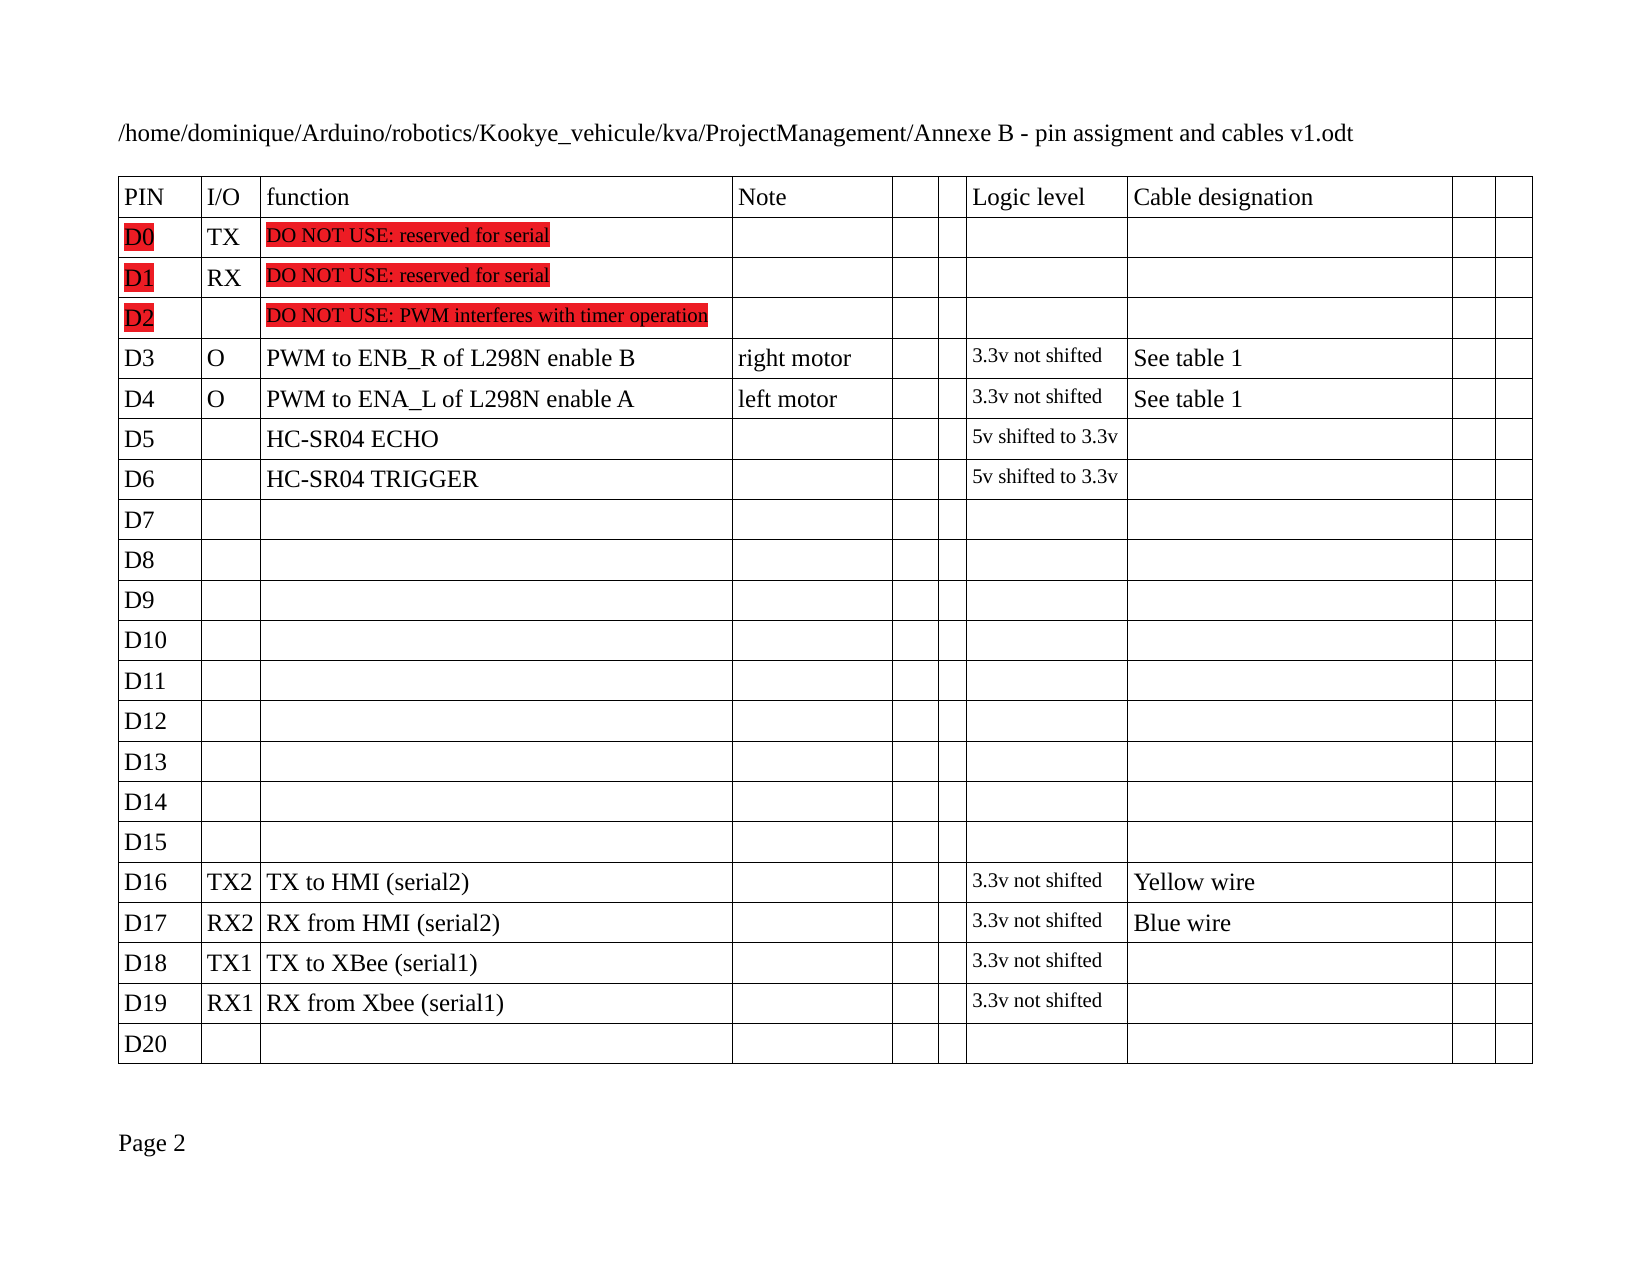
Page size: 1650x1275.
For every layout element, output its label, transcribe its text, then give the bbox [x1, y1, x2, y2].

table_cell TX2 [202, 863, 260, 902]
table_cell HC-SR04 TRIGGER [261, 460, 732, 499]
table_header I/O [202, 177, 260, 217]
table_cell D2 [119, 298, 201, 338]
table_cell [967, 581, 1127, 620]
table_cell left motor [733, 379, 892, 418]
table_cell [967, 1024, 1127, 1063]
table_cell [967, 298, 1127, 338]
table_cell [893, 621, 938, 660]
table_cell [893, 379, 938, 418]
table_cell [893, 701, 938, 741]
table_cell [733, 822, 892, 862]
table_cell [733, 460, 892, 499]
table_cell [261, 581, 732, 620]
table_cell [202, 621, 260, 660]
table_cell [893, 419, 938, 458]
table_cell [1453, 419, 1495, 458]
table_cell [893, 863, 938, 902]
table_cell [1453, 1024, 1495, 1063]
table_cell [1496, 218, 1532, 257]
table_cell [1128, 460, 1452, 499]
table_cell 3.3v not shifted [967, 984, 1127, 1023]
table_cell [893, 903, 938, 942]
table_cell RX [202, 258, 260, 297]
table_cell [1496, 822, 1532, 862]
table_cell [1128, 1024, 1452, 1063]
table_cell [1128, 742, 1452, 781]
table_cell [893, 822, 938, 862]
table_header Cable designation [1128, 177, 1452, 217]
table_cell [1128, 782, 1452, 821]
table_cell [939, 460, 966, 499]
table_cell [1453, 258, 1495, 297]
table_cell [1453, 782, 1495, 821]
table_cell [939, 540, 966, 579]
table_cell D1 [119, 258, 201, 297]
table_cell [967, 661, 1127, 700]
table_cell [733, 984, 892, 1023]
table_cell See table 1 [1128, 339, 1452, 378]
table_cell [261, 540, 732, 579]
table_cell RX from HMI (serial2) [261, 903, 732, 942]
table_cell TX [202, 218, 260, 257]
table_cell Blue wire [1128, 903, 1452, 942]
table_cell [1453, 581, 1495, 620]
table_cell [202, 782, 260, 821]
table_cell [202, 701, 260, 741]
table_header [893, 177, 938, 217]
table_cell TX1 [202, 943, 260, 983]
table_cell [1496, 581, 1532, 620]
table_cell [1496, 460, 1532, 499]
table_cell D9 [119, 581, 201, 620]
table_cell [1496, 419, 1532, 458]
table_cell DO NOT USE: reserved for serial [261, 218, 732, 257]
table_cell [939, 742, 966, 781]
table_header function [261, 177, 732, 217]
table_cell [1128, 298, 1452, 338]
table_cell D5 [119, 419, 201, 458]
table_cell D4 [119, 379, 201, 418]
table_cell [1453, 218, 1495, 257]
table_cell [202, 661, 260, 700]
table_cell [261, 742, 732, 781]
table_cell [733, 419, 892, 458]
table_cell [967, 258, 1127, 297]
table_cell [202, 581, 260, 620]
table_cell [1496, 701, 1532, 741]
table_cell [1496, 258, 1532, 297]
table_cell See table 1 [1128, 379, 1452, 418]
table_cell D8 [119, 540, 201, 579]
table_cell [893, 984, 938, 1023]
table_cell [939, 621, 966, 660]
table_cell [733, 742, 892, 781]
table_cell [261, 500, 732, 539]
table_cell [733, 621, 892, 660]
table_cell [1128, 419, 1452, 458]
table_cell RX1 [202, 984, 260, 1023]
table_cell [1128, 661, 1452, 700]
table_cell [939, 1024, 966, 1063]
table_cell [893, 460, 938, 499]
table_cell [733, 701, 892, 741]
table_cell Yellow wire [1128, 863, 1452, 902]
table_cell [939, 943, 966, 983]
table_cell [202, 419, 260, 458]
table_cell 5v shifted to 3.3v [967, 460, 1127, 499]
table_cell [939, 863, 966, 902]
table_cell [967, 822, 1127, 862]
table_cell [893, 661, 938, 700]
table_cell [1496, 339, 1532, 378]
table_cell [1128, 258, 1452, 297]
table_cell [967, 701, 1127, 741]
table_cell D7 [119, 500, 201, 539]
table_cell DO NOT USE: PWM interferes with timer operation [261, 298, 732, 338]
table_cell [939, 903, 966, 942]
table_cell 3.3v not shifted [967, 903, 1127, 942]
table_cell [733, 540, 892, 579]
table_cell D6 [119, 460, 201, 499]
table_cell [202, 298, 260, 338]
table_cell [261, 621, 732, 660]
table_cell [1128, 540, 1452, 579]
table_cell [202, 460, 260, 499]
table_cell [893, 500, 938, 539]
table_cell [1453, 701, 1495, 741]
table_header [1496, 177, 1532, 217]
table_cell [1128, 984, 1452, 1023]
table_cell [893, 540, 938, 579]
table_cell [202, 822, 260, 862]
table_cell O [202, 379, 260, 418]
table_cell [261, 701, 732, 741]
table_cell D13 [119, 742, 201, 781]
table_cell [1496, 742, 1532, 781]
table_cell D3 [119, 339, 201, 378]
table_cell [1453, 379, 1495, 418]
table_cell [1128, 500, 1452, 539]
table_cell 3.3v not shifted [967, 863, 1127, 902]
table_cell [939, 298, 966, 338]
table_header PIN [119, 177, 201, 217]
table_cell TX to XBee (serial1) [261, 943, 732, 983]
table_cell [967, 540, 1127, 579]
table_cell [939, 379, 966, 418]
table_cell [733, 1024, 892, 1063]
table_cell [893, 258, 938, 297]
table_cell D20 [119, 1024, 201, 1063]
table_cell [967, 621, 1127, 660]
table_cell [1453, 984, 1495, 1023]
table_cell [733, 298, 892, 338]
table_cell [939, 339, 966, 378]
table_header Logic level [967, 177, 1127, 217]
table_cell [733, 258, 892, 297]
table_cell 3.3v not shifted [967, 339, 1127, 378]
table_cell D10 [119, 621, 201, 660]
table_cell [939, 218, 966, 257]
table_cell [967, 782, 1127, 821]
table_cell [1453, 339, 1495, 378]
table_header Note [733, 177, 892, 217]
table_cell [733, 500, 892, 539]
table_header [1453, 177, 1495, 217]
table_cell D17 [119, 903, 201, 942]
table_cell [733, 218, 892, 257]
table_cell [1496, 943, 1532, 983]
table_cell [1128, 943, 1452, 983]
table_cell D11 [119, 661, 201, 700]
table_cell [1496, 863, 1532, 902]
table_cell [893, 943, 938, 983]
table_cell [967, 742, 1127, 781]
table_cell [1453, 742, 1495, 781]
table_cell D16 [119, 863, 201, 902]
table_cell TX to HMI (serial2) [261, 863, 732, 902]
table_cell [939, 419, 966, 458]
table_cell [733, 581, 892, 620]
table_cell [261, 1024, 732, 1063]
table_cell [1496, 984, 1532, 1023]
table_cell [1496, 298, 1532, 338]
table_cell [893, 218, 938, 257]
table_cell 3.3v not shifted [967, 379, 1127, 418]
table_cell [939, 701, 966, 741]
table_cell D14 [119, 782, 201, 821]
table_cell 5v shifted to 3.3v [967, 419, 1127, 458]
table_cell DO NOT USE: reserved for serial [261, 258, 732, 297]
table_cell RX from Xbee (serial1) [261, 984, 732, 1023]
table_cell [939, 581, 966, 620]
table_cell [1128, 822, 1452, 862]
table_cell [967, 500, 1127, 539]
table_cell [939, 661, 966, 700]
table_cell [202, 540, 260, 579]
table_cell [1496, 782, 1532, 821]
table_cell [1453, 863, 1495, 902]
table_cell PWM to ENA_L of L298N enable A [261, 379, 732, 418]
table_cell [733, 661, 892, 700]
table_cell [1453, 943, 1495, 983]
table_cell [202, 1024, 260, 1063]
table_cell [733, 903, 892, 942]
table_cell [1128, 581, 1452, 620]
table_cell [1453, 500, 1495, 539]
table_cell 3.3v not shifted [967, 943, 1127, 983]
table_cell [733, 782, 892, 821]
table_cell [893, 742, 938, 781]
table_cell [733, 943, 892, 983]
table_cell D15 [119, 822, 201, 862]
table_cell RX2 [202, 903, 260, 942]
table_cell [1128, 701, 1452, 741]
table_cell [1453, 822, 1495, 862]
table_cell [893, 298, 938, 338]
table_cell [1496, 661, 1532, 700]
table_cell [893, 339, 938, 378]
table_header [939, 177, 966, 217]
table_cell D19 [119, 984, 201, 1023]
table_cell [1496, 1024, 1532, 1063]
table_cell [939, 822, 966, 862]
table_cell [1453, 903, 1495, 942]
table_cell [1496, 540, 1532, 579]
table_cell [1453, 661, 1495, 700]
table_cell O [202, 339, 260, 378]
table_cell [261, 822, 732, 862]
table_cell PWM to ENB_R of L298N enable B [261, 339, 732, 378]
table_cell [939, 500, 966, 539]
table_cell [1128, 218, 1452, 257]
table_cell [1496, 500, 1532, 539]
table_cell [733, 863, 892, 902]
table_cell [893, 1024, 938, 1063]
table_cell [893, 782, 938, 821]
table_cell [1453, 460, 1495, 499]
table_cell [939, 984, 966, 1023]
table_cell [1453, 621, 1495, 660]
table_cell [1496, 379, 1532, 418]
table_cell [202, 742, 260, 781]
table_cell HC-SR04 ECHO [261, 419, 732, 458]
table_cell D18 [119, 943, 201, 983]
table_cell [261, 661, 732, 700]
table_cell [939, 258, 966, 297]
table_cell [1453, 540, 1495, 579]
table_cell [1128, 621, 1452, 660]
table_cell [1453, 298, 1495, 338]
table_cell [1496, 621, 1532, 660]
table_cell [939, 782, 966, 821]
table_cell [893, 581, 938, 620]
table_cell [1496, 903, 1532, 942]
table_cell [967, 218, 1127, 257]
table_cell D0 [119, 218, 201, 257]
table_cell [202, 500, 260, 539]
table_cell D12 [119, 701, 201, 741]
table_cell [261, 782, 732, 821]
table_cell right motor [733, 339, 892, 378]
